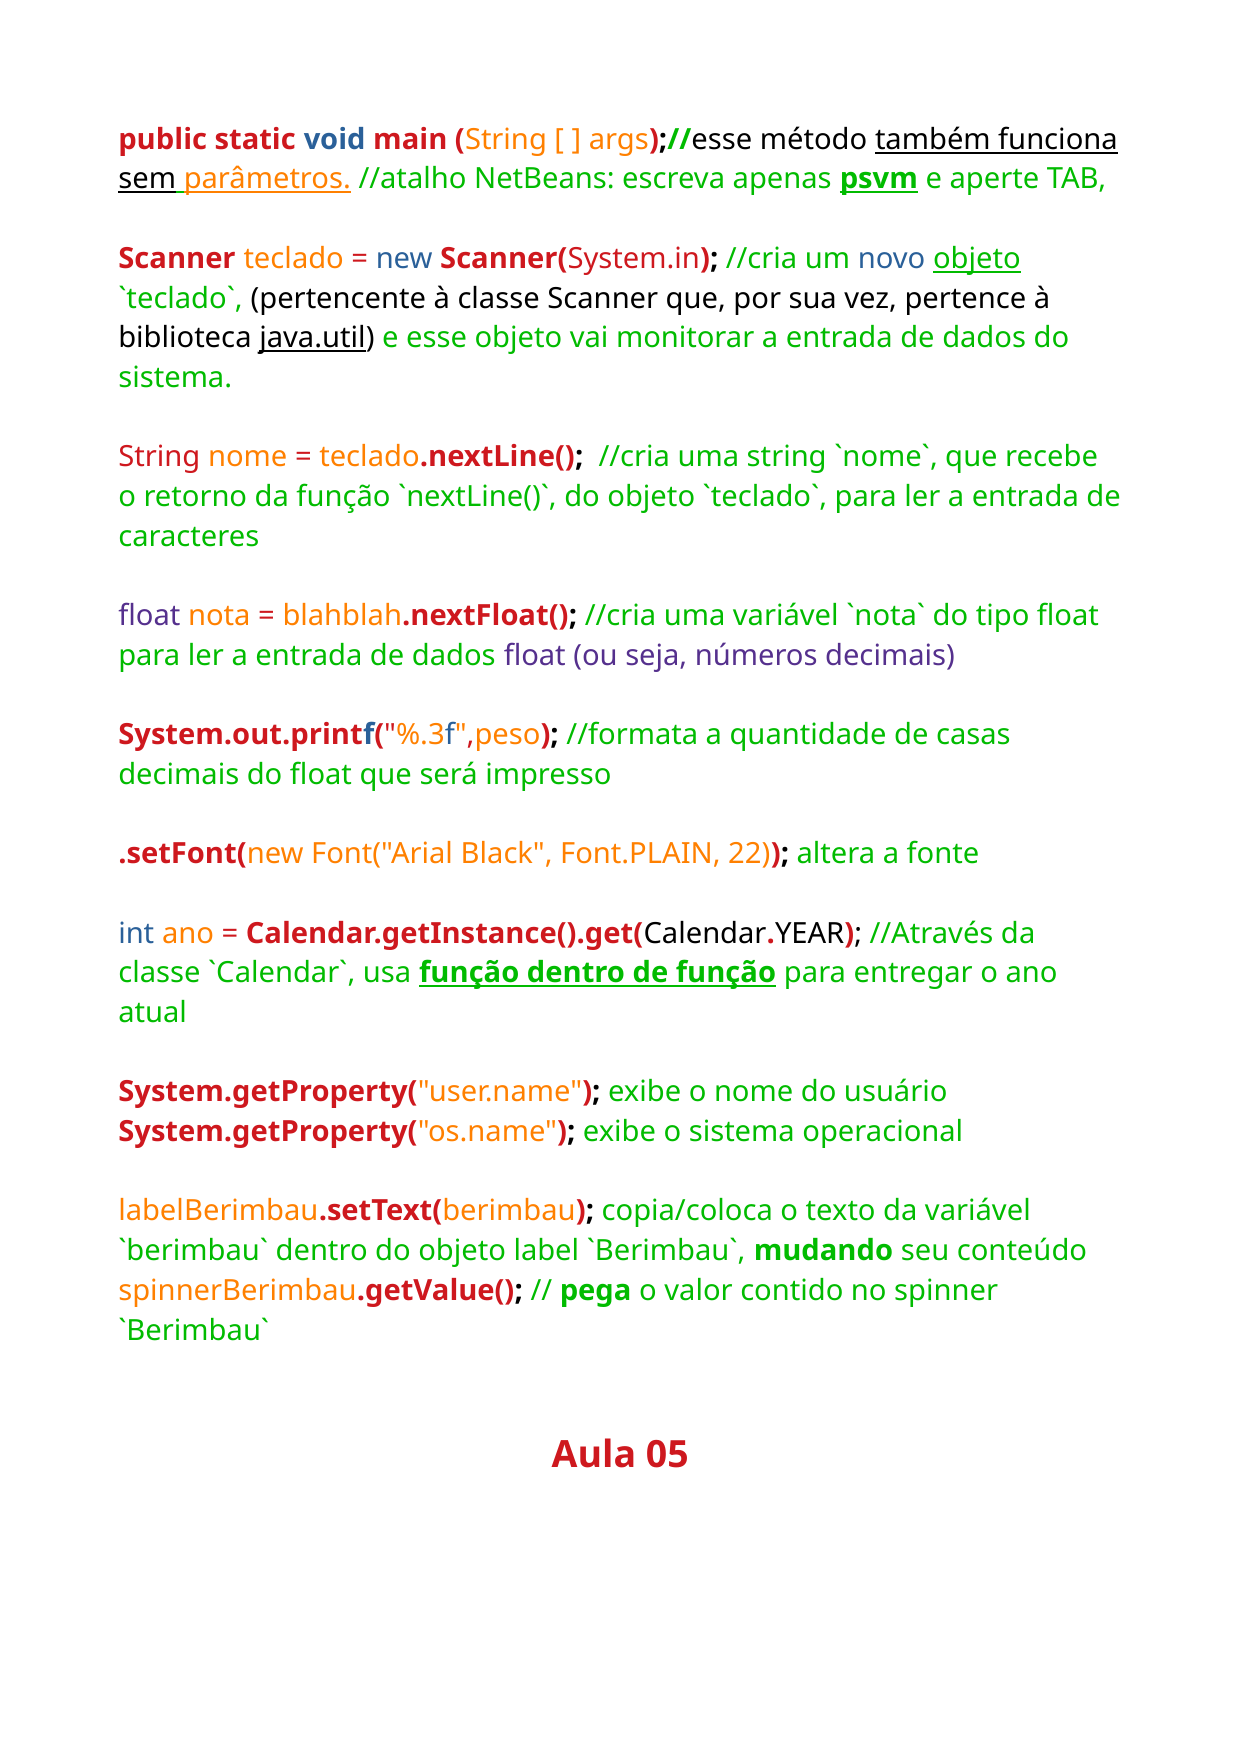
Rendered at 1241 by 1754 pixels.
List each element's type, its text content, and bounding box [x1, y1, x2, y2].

text Scanner teclado = new Scanner(System.in); //cria um novo objeto `teclado`, (pertencente à classe Scanner que, por sua vez, pertence à biblioteca java.util) e esse objeto vai monitorar a entrada de dados do sistema. [118, 237, 1122, 396]
text System.out.printf("%.3f",peso); //formata a quantidade de casas decimais do float que será impresso [118, 713, 1122, 793]
text System.getProperty("user.name"); exibe o nome do usuário [118, 1071, 1122, 1110]
text public static void main (String [ ] args);//esse método também funciona sem parâmetros. //atalho NetBeans: escreva apenas psvm e aperte TAB, [118, 118, 1122, 197]
text System.getProperty("os.name"); exibe o sistema operacional [118, 1110, 1122, 1150]
text .setFont(new Font("Arial Black", Font.PLAIN, 22)); altera a fonte [118, 832, 1122, 872]
text spinnerBerimbau.getValue(); // pega o valor contido no spinner `Berimbau` [118, 1269, 1122, 1348]
text Aula 05 [118, 1428, 1122, 1479]
text String nome = teclado.nextLine(); //cria uma string `nome`, que recebe o retorno da função `nextLine()`, do objeto `teclado`, para ler a entrada de caracteres [118, 436, 1122, 555]
text float nota = blahblah.nextFloat(); //cria uma variável `nota` do tipo float para ler a entrada de dados float (ou seja, números decimais) [118, 594, 1122, 713]
text labelBerimbau.setText(berimbau); copia/coloca o texto da variável `berimbau` dentro do objeto label `Berimbau`, mudando seu conteúdo [118, 1190, 1122, 1269]
text int ano = Calendar.getInstance().get(Calendar.YEAR); //Através da classe `Calendar`, usa função dentro de função para entregar o ano atual [118, 912, 1122, 1031]
